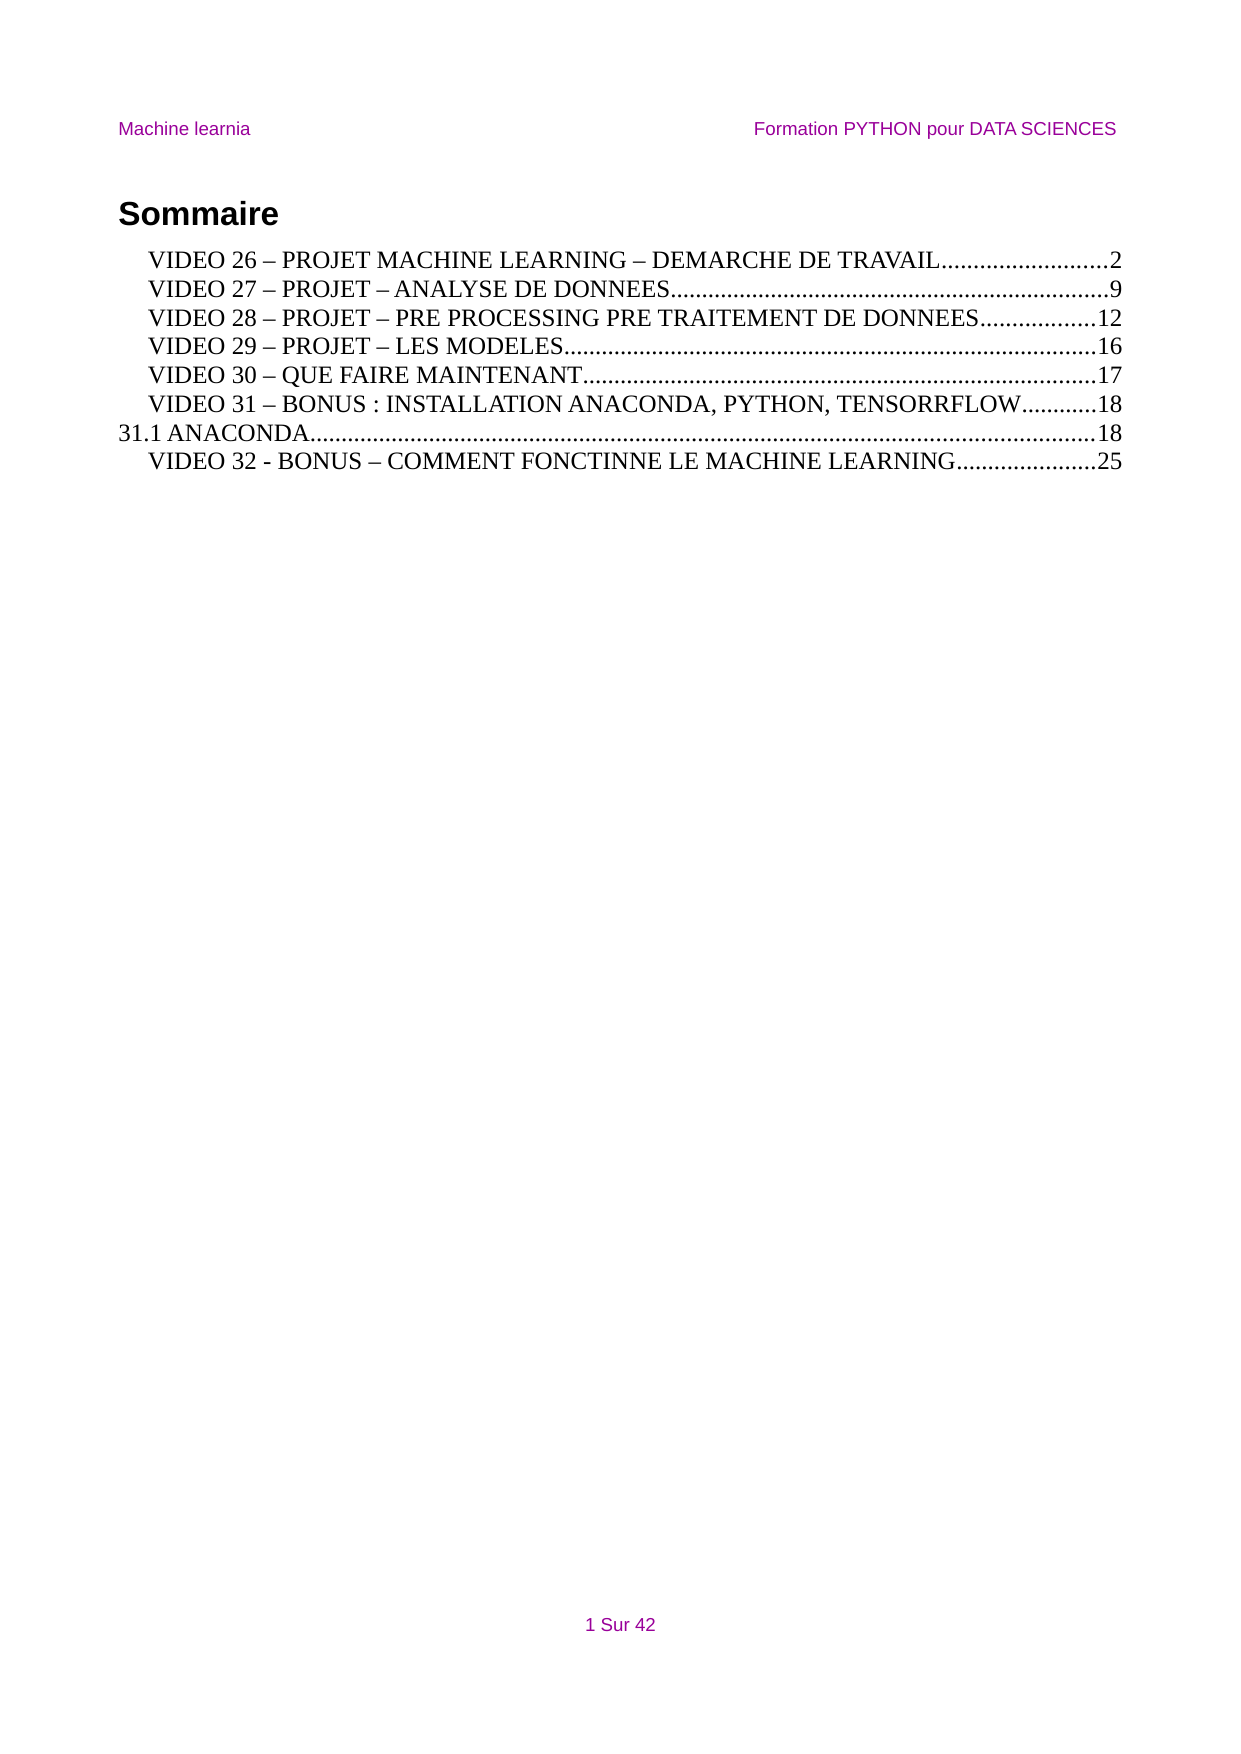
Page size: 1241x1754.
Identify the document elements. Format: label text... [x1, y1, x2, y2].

text VIDEO 30 – QUE FAIRE MAINTENANT 17 [148, 360, 1122, 389]
text VIDEO 31 – BONUS : INSTALLATION ANACONDA, PYTHON, TENSORRFLOW 18 [148, 389, 1122, 418]
text VIDEO 26 – PROJET MACHINE LEARNING – DEMARCHE DE TRAVAIL 2 [148, 245, 1122, 274]
text VIDEO 29 – PROJET – LES MODELES 16 [148, 331, 1122, 360]
text VIDEO 28 – PROJET – PRE PROCESSING PRE TRAITEMENT DE DONNEES 12 [148, 303, 1122, 331]
text 31.1 ANACONDA 18 [118, 418, 1122, 446]
text VIDEO 32 - BONUS – COMMENT FONCTINNE LE MACHINE LEARNING 25 [148, 446, 1122, 475]
text VIDEO 27 – PROJET – ANALYSE DE DONNEES 9 [148, 274, 1122, 303]
subtitle Sommaire [118, 194, 1122, 233]
